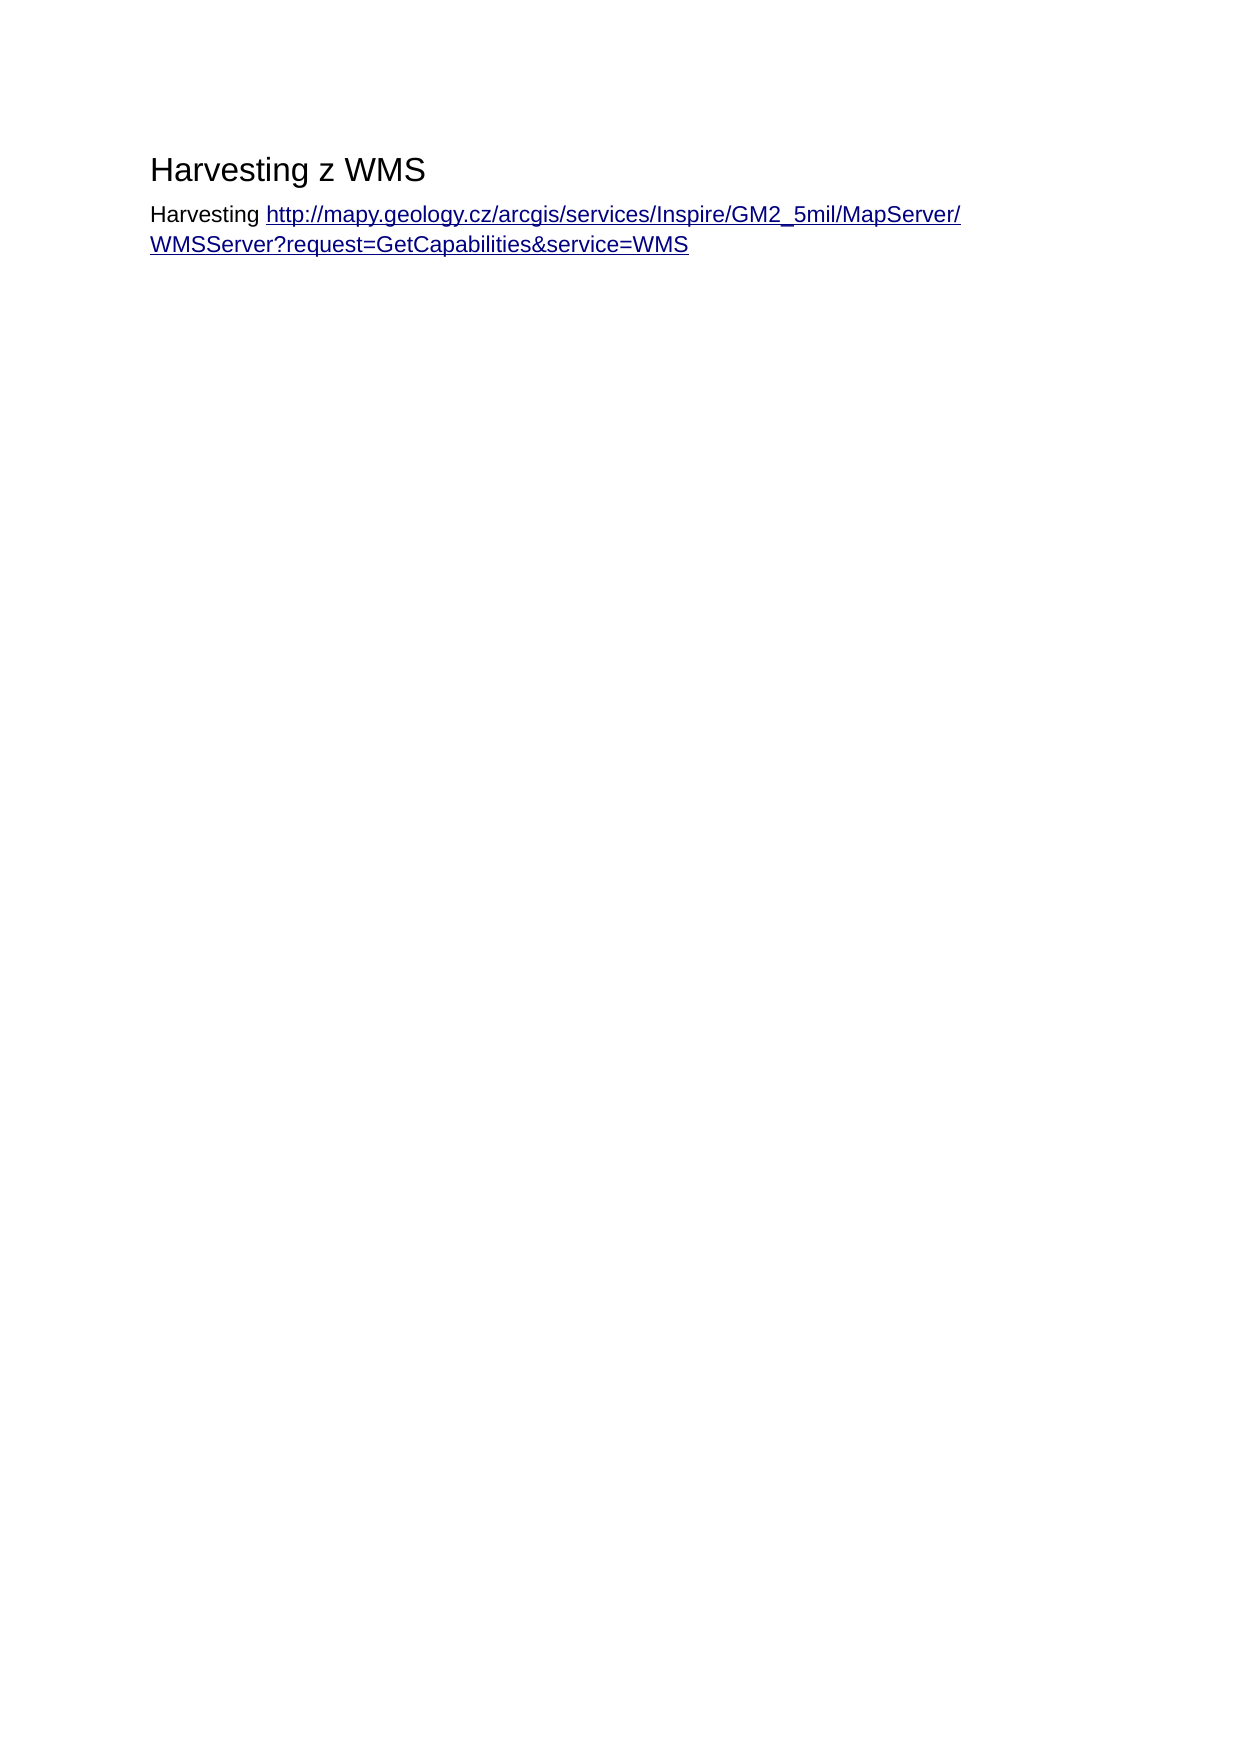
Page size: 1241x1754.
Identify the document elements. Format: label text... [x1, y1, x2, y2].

subtitle Harvesting z WMS [150, 150, 1090, 188]
text Harvesting http://mapy.geology.cz/arcgis/services/Inspire/GM2_5mil/MapServer/WMSServer?request=GetCapabilities&service=WMS [150, 201, 1090, 257]
